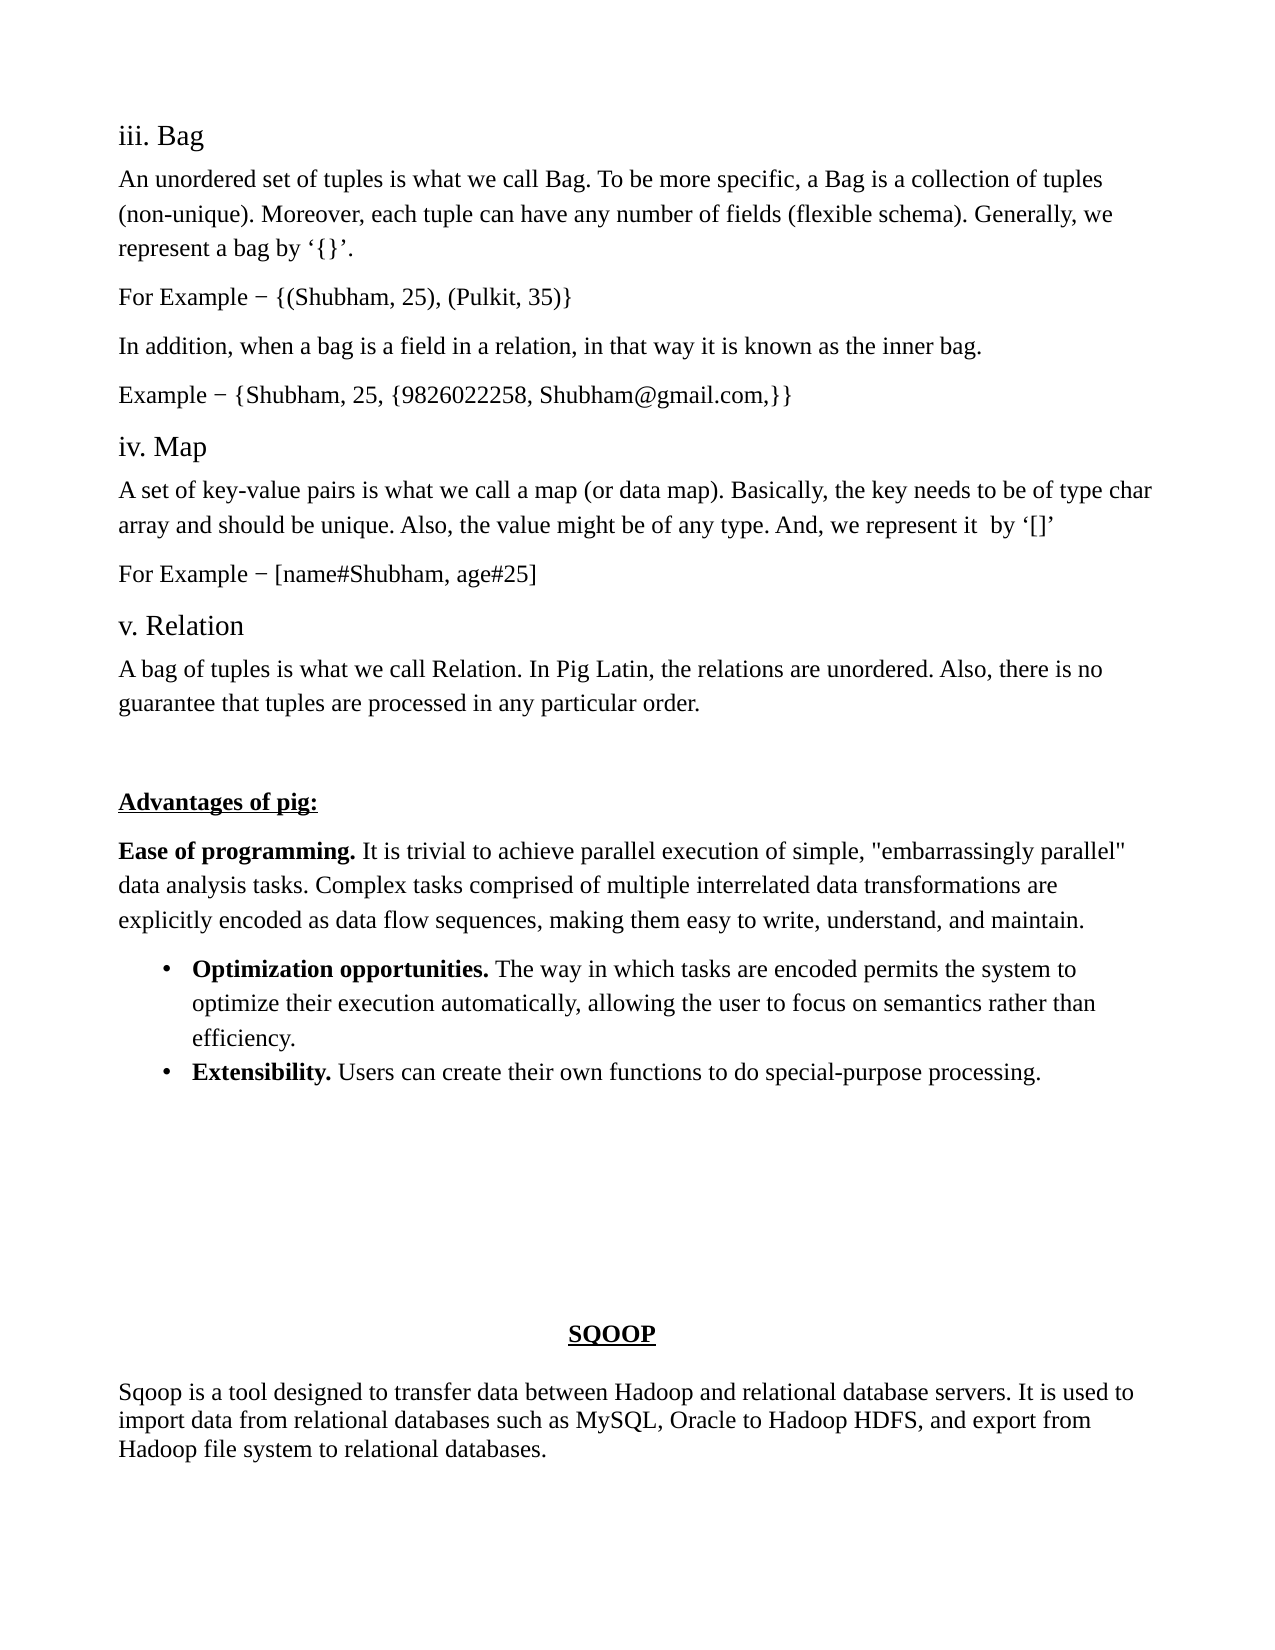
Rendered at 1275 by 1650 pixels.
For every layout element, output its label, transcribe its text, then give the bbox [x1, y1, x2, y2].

list Extensibility. Users can create their own functions to do special-purpose processing. [162, 1057, 1157, 1086]
subtitle iv. Map [118, 429, 1157, 463]
text An unordered set of tuples is what we call Bag. To be more specific, a Bag is a collection of tuples (non-unique). Moreover, each tuple can have any number of fields (flexible schema). Generally, we represent a bag by ‘{}’. [118, 164, 1157, 262]
subtitle iii. Bag [118, 118, 1157, 152]
text A bag of tuples is what we call Relation. In Pig Latin, the relations are unordered. Also, there is no guarantee that tuples are processed in any particular order. [118, 654, 1157, 717]
text For Example − {(Shubham, 25), (Pulkit, 35)} [118, 282, 1157, 311]
text SQOOP [118, 1319, 1157, 1348]
text Sqoop is a tool designed to transfer data between Hadoop and relational database servers. It is used to import data from relational databases such as MySQL, Oracle to Hadoop HDFS, and export from Hadoop file system to relational databases. [118, 1377, 1157, 1463]
list Optimization opportunities. The way in which tasks are encoded permits the system to optimize their execution automatically, allowing the user to focus on semantics rather than efficiency. [162, 954, 1157, 1051]
text Ease of programming. It is trivial to achieve parallel execution of simple, "embarrassingly parallel" data analysis tasks. Complex tasks comprised of multiple interrelated data transformations are explicitly encoded as data flow sequences, making them easy to write, understand, and maintain. [118, 836, 1157, 933]
text Example − {Shubham, 25, {9826022258, Shubham@gmail.com,}} [118, 380, 1157, 409]
subtitle v. Relation [118, 608, 1157, 642]
text In addition, when a bag is a field in a relation, in that way it is known as the inner bag. [118, 331, 1157, 360]
text A set of key-value pairs is what we call a map (or data map). Basically, the key needs to be of type char array and should be unique. Also, the value might be of any type. And, we represent it by ‘[]’ [118, 475, 1157, 539]
text Advantages of pig: [118, 787, 1157, 815]
text For Example − [name#Shubham, age#25] [118, 559, 1157, 588]
